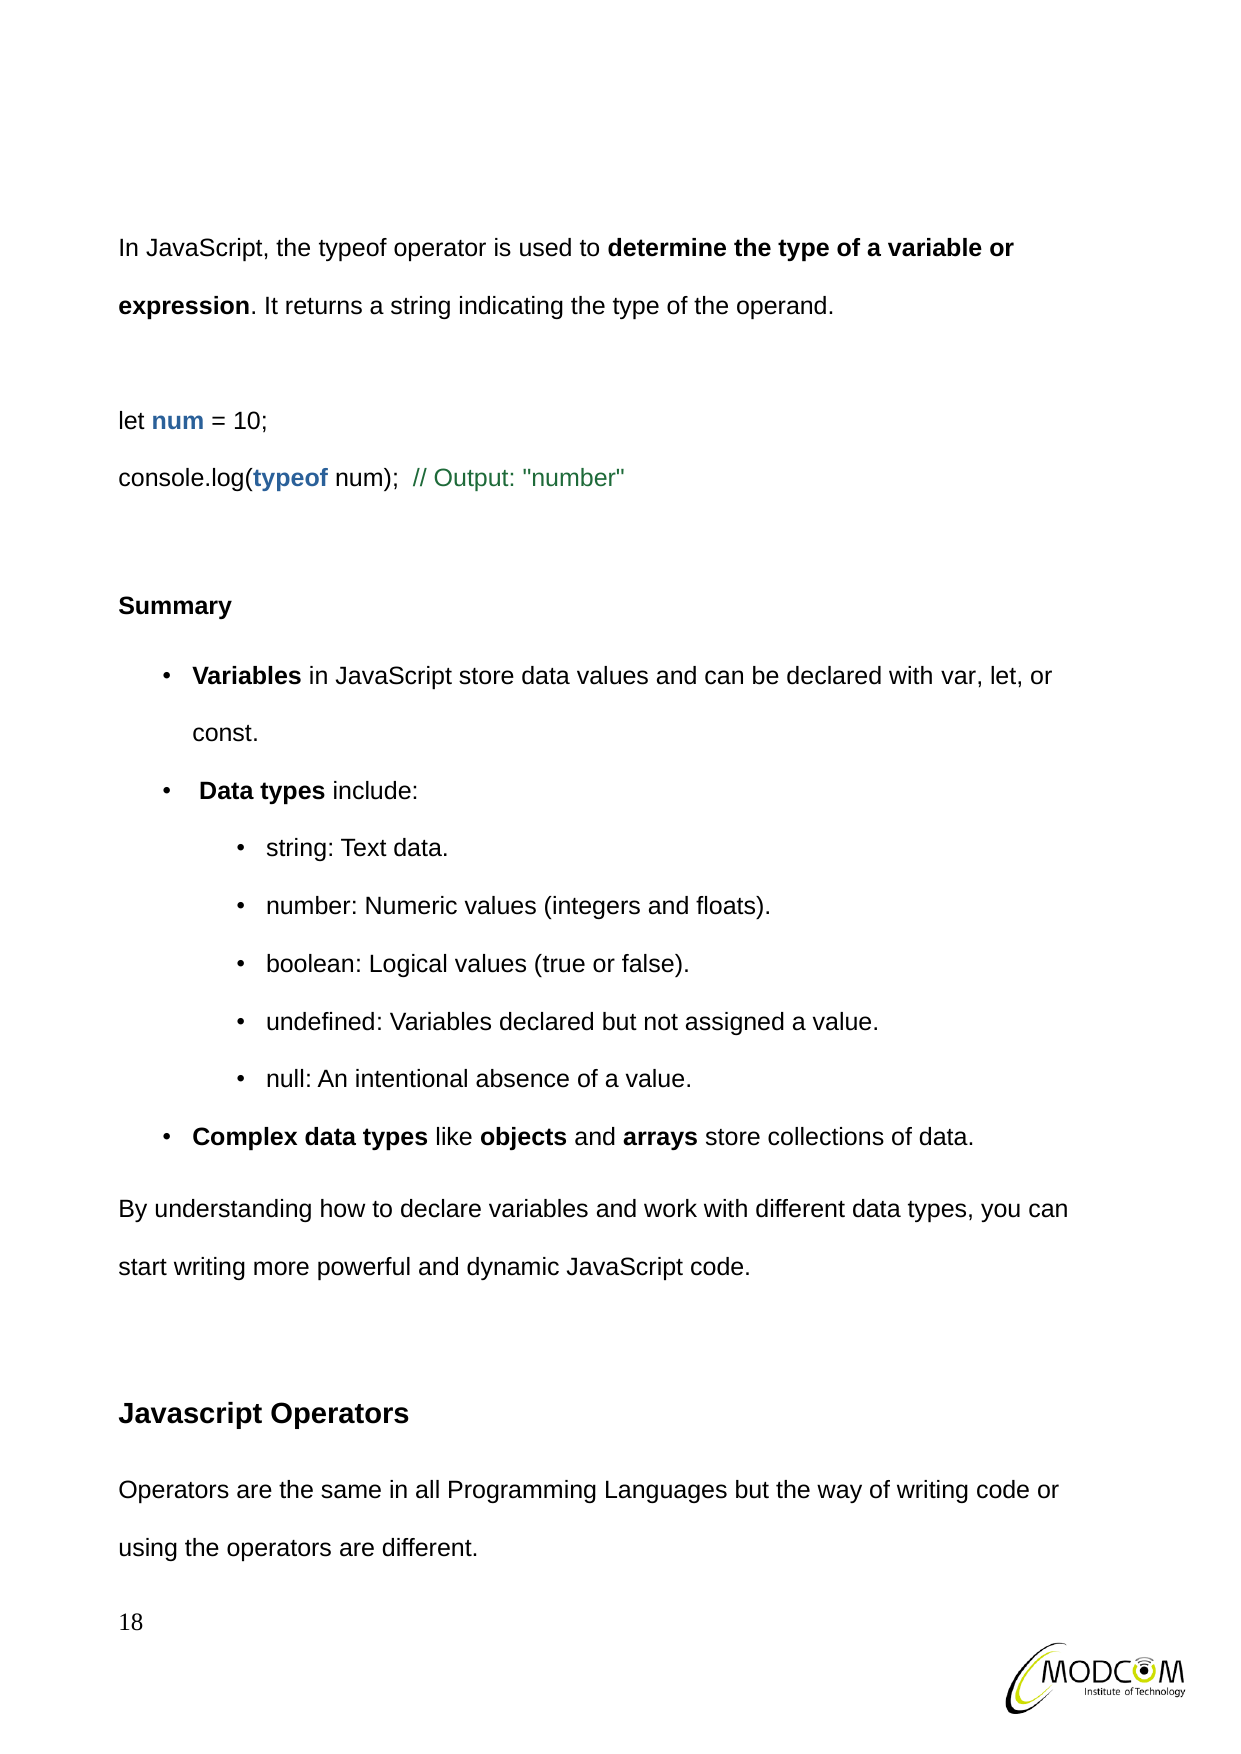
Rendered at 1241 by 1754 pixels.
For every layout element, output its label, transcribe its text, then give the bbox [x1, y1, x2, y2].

list string: Text data. [236, 833, 1122, 862]
list null: An intentional absence of a value. [236, 1064, 1122, 1093]
text By understanding how to declare variables and work with different data types, you can start writing more powerful and dynamic JavaScript code. [118, 1194, 1122, 1281]
text In JavaScript, the typeof operator is used to determine the type of a variable or expression. It returns a string indicating the type of the operand. [118, 233, 1122, 319]
subtitle Javascript Operators [118, 1396, 1122, 1429]
picture [997, 1626, 1191, 1718]
subtitle Summary [118, 591, 1122, 619]
list Data types include: [162, 776, 1122, 804]
list Variables in JavaScript store data values and can be declared with var, let, or const. [162, 661, 1122, 747]
list number: Numeric values (integers and floats). [236, 891, 1122, 920]
text let num = 10; [118, 406, 1122, 434]
list Complex data types like objects and arrays store collections of data. [162, 1122, 1122, 1151]
list boolean: Logical values (true or false). [236, 949, 1122, 978]
text Operators are the same in all Programming Languages but the way of writing code or using the operators are different. [118, 1476, 1122, 1562]
list undefined: Variables declared but not assigned a value. [236, 1007, 1122, 1035]
text console.log(typeof num); // Output: "number" [118, 463, 1122, 492]
